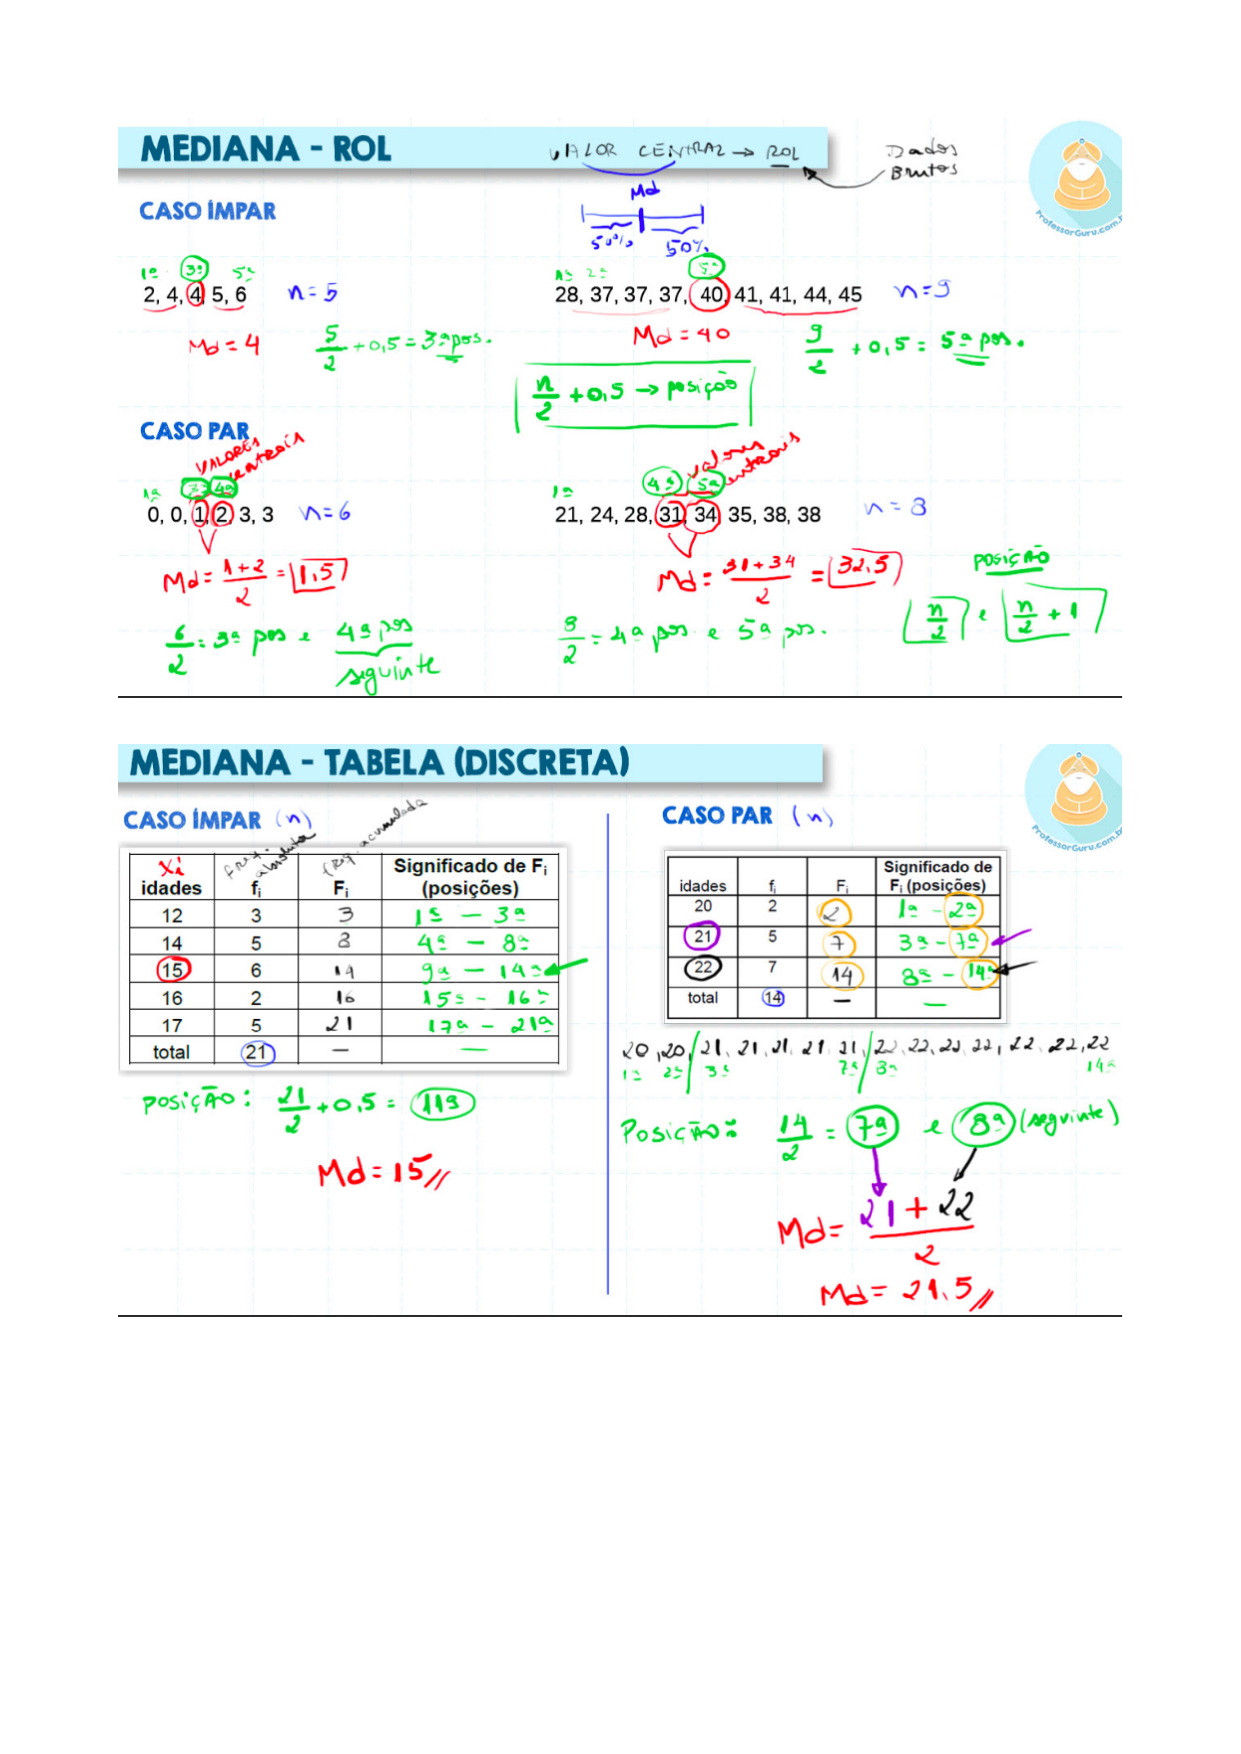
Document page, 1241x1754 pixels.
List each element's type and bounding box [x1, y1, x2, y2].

picture [118, 118, 1123, 698]
picture [118, 744, 1123, 1317]
